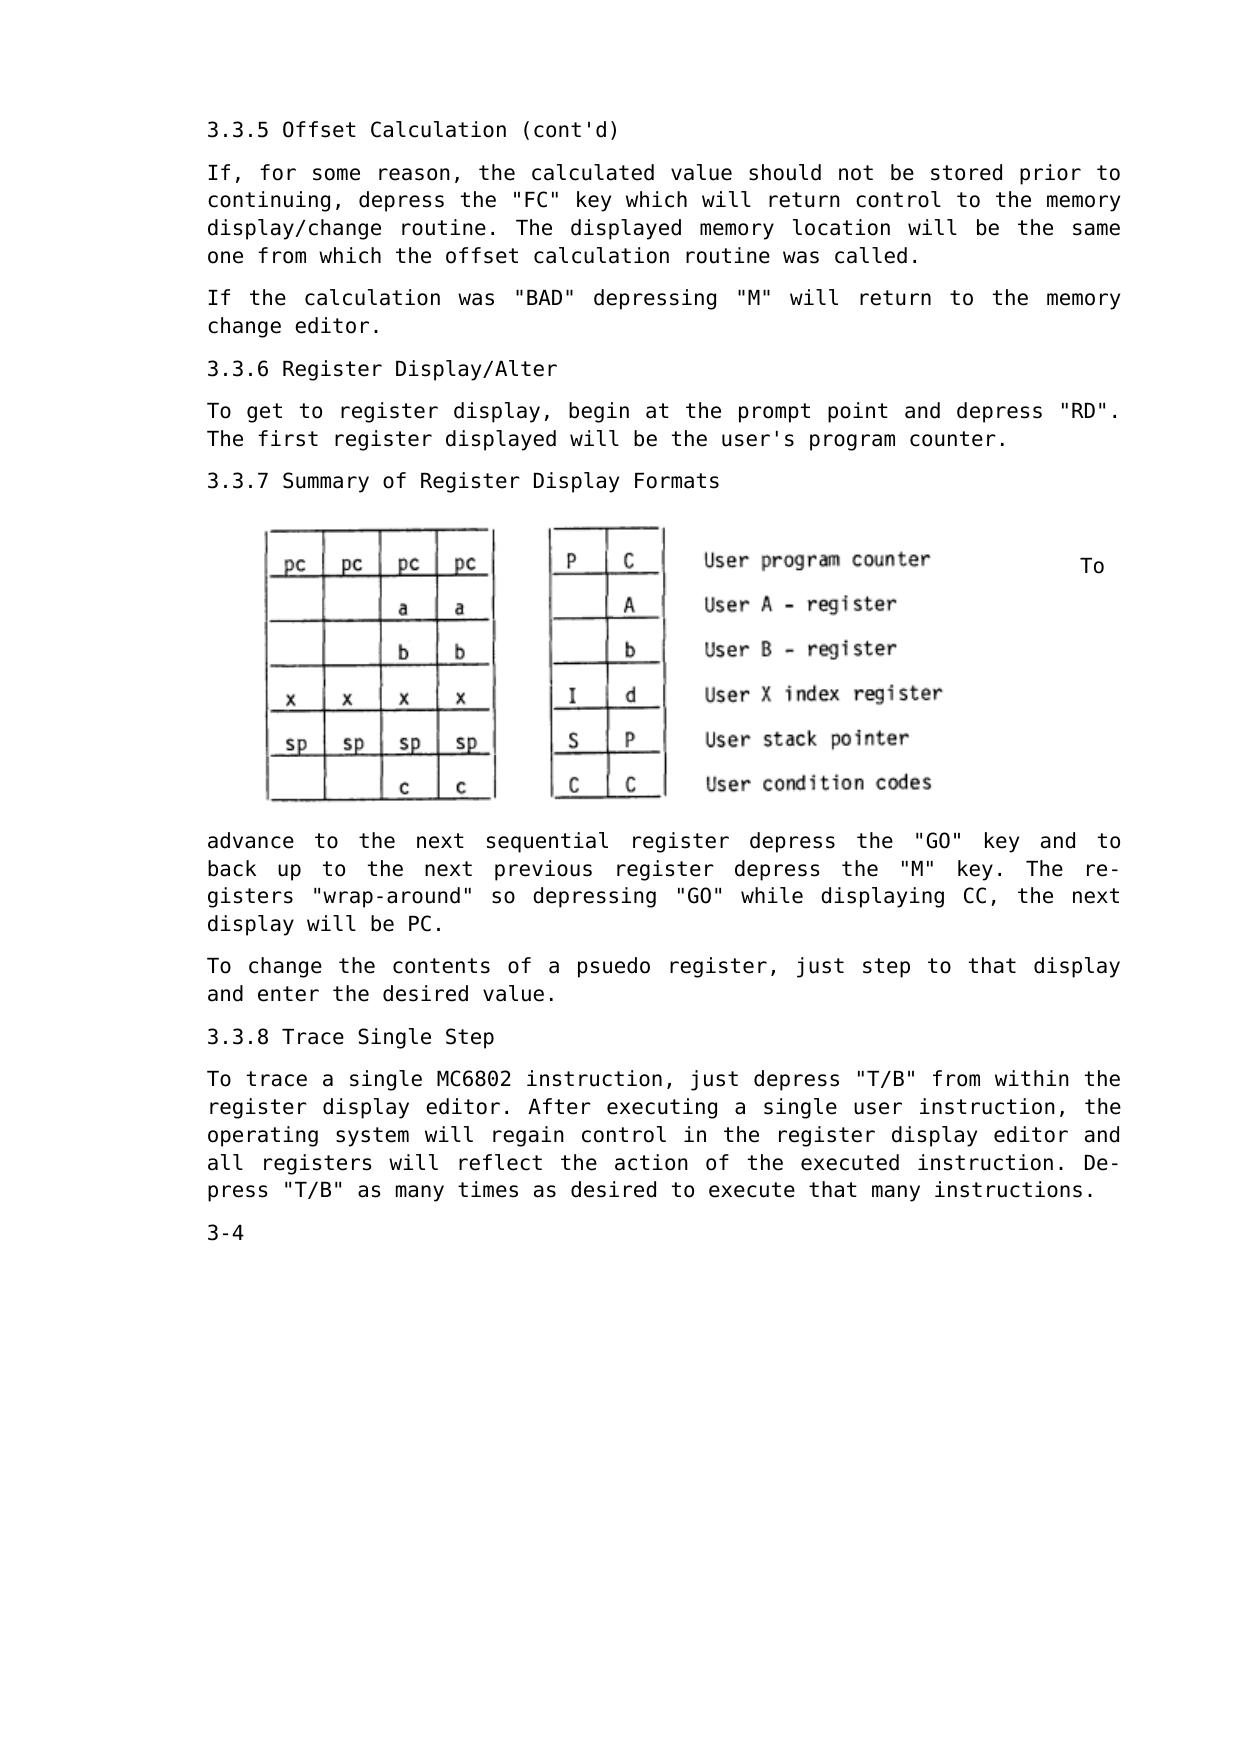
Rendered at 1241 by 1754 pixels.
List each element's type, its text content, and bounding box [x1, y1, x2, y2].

text To trace a single MC6802 instruction, just depress "T/B" from within the register display editor. After executing a single user instruction, the operating system will regain control in the register display editor and all registers will reflect the action of the executed instruction. De- press "T/B" as many times as desired to execute that many instructions. [207, 1067, 1122, 1203]
text If, for some reason, the calculated value should not be stored prior to continuing, depress the "FC" key which will return control to the memory display/change routine. The displayed memory location will be the same one from which the offset calculation routine was called. [207, 161, 1122, 268]
text To advance to the next sequential register depress the "GO" key and to back up to the next previous register depress the "M" key. The re- gisters "wrap-around" so depressing "GO" while displaying CC, the next display will be PC. [207, 554, 1122, 936]
text 3-4 [207, 1221, 1122, 1245]
text 3.3.6 Register Display/Alter [207, 357, 1122, 381]
text To get to register display, begin at the prompt point and depress "RD". The first register displayed will be the user's program counter. [207, 399, 1122, 451]
text 3.3.8 Trace Single Step [207, 1025, 1122, 1049]
text If the calculation was "BAD" depressing "M" will return to the memory change editor. [207, 286, 1122, 338]
picture [249, 511, 992, 829]
text To change the contents of a psuedo register, just step to that display and enter the desired value. [207, 954, 1122, 1007]
text 3.3.7 Summary of Register Display Formats [207, 469, 1122, 493]
text 3.3.5 Offset Calculation (cont'd) [207, 118, 1122, 142]
